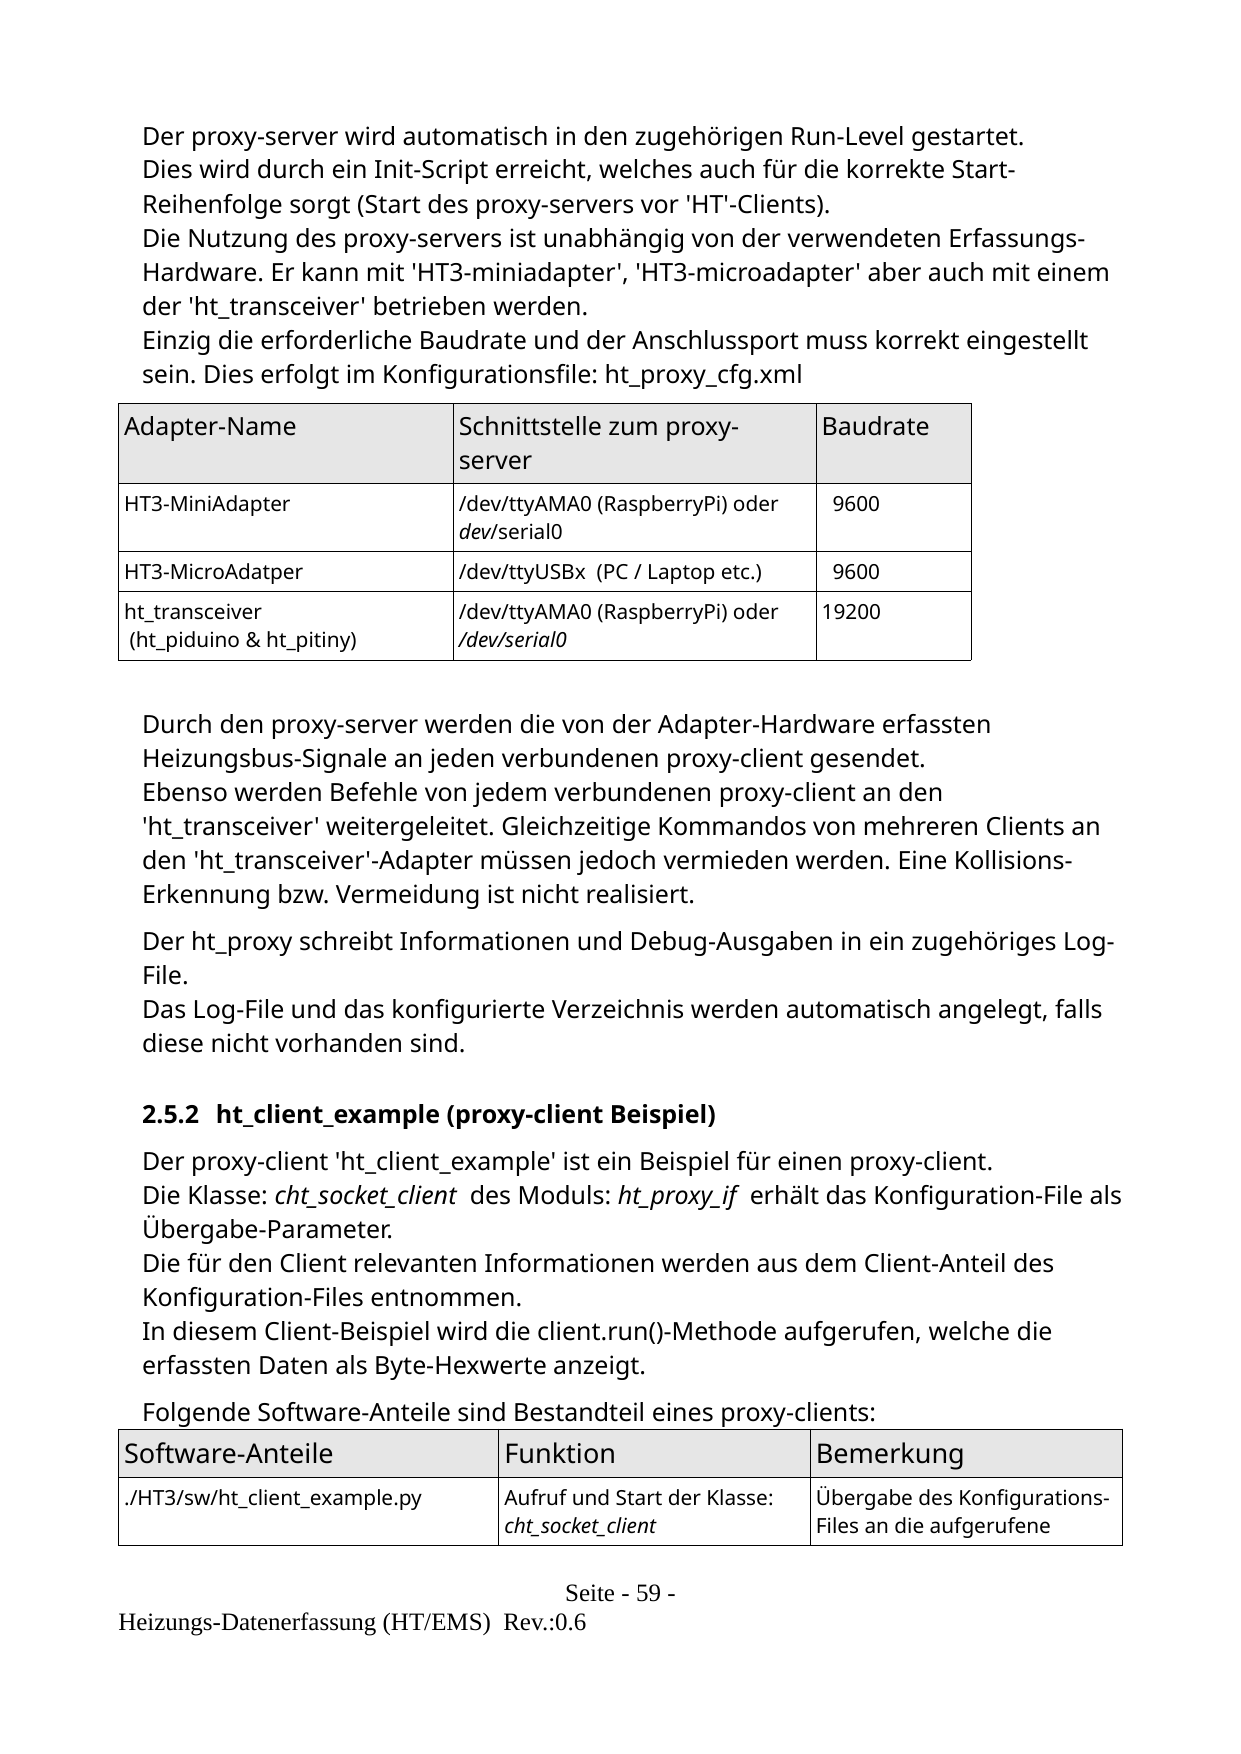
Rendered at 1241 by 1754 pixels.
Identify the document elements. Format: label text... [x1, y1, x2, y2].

subtitle ht_client_example (proxy-client Beispiel) [142, 1097, 1122, 1131]
text Der proxy-client 'ht_client_example' ist ein Beispiel für einen proxy-client. Die Klasse: cht_socket_client des Moduls: ht_proxy_if erhält das Konfiguration-File als Übergabe-Parameter. Die für den Client relevanten Informationen werden aus dem Client-Anteil des Konfiguration-Files entnommen. In diesem Client-Beispiel wird die client.run()-Methode aufgerufen, welche die erfassten Daten als Byte-Hexwerte anzeigt. [142, 1143, 1122, 1382]
text Durch den proxy-server werden die von der Adapter-Hardware erfassten Heizungsbus-Signale an jeden verbundenen proxy-client gesendet. Ebenso werden Befehle von jedem verbundenen proxy-client an den 'ht_transceiver' weitergeleitet. Gleichzeitige Kommandos von mehreren Clients an den 'ht_transceiver'-Adapter müssen jedoch vermieden werden. Eine Kollisions-Erkennung bzw. Vermeidung ist nicht realisiert. [142, 706, 1122, 911]
table_cell Übergabe des Konfigurations-Files an die aufgerufene [811, 1478, 1122, 1545]
table_header Software-Anteile [119, 1430, 498, 1477]
text Folgende Software-Anteile sind Bestandteil eines proxy-clients: [142, 1394, 1122, 1428]
table_header Baudrate [817, 404, 971, 483]
table_header Funktion [499, 1430, 810, 1477]
table_cell ./HT3/sw/ht_client_example.py [119, 1478, 498, 1545]
table_cell /dev/ttyAMA0 (RaspberryPi) oder dev/serial0 [454, 484, 816, 551]
table_cell Aufruf und Start der Klasse: cht_socket_client [499, 1478, 810, 1545]
table_cell ht_transceiver (ht_piduino & ht_pitiny) [119, 592, 453, 660]
table_header Adapter-Name [119, 404, 453, 483]
table_cell 19200 [817, 592, 971, 660]
table_cell /dev/ttyUSBx (PC / Laptop etc.) [454, 552, 816, 591]
table_header Schnittstelle zum proxy-server [454, 404, 816, 483]
table_cell /dev/ttyAMA0 (RaspberryPi) oder /dev/serial0 [454, 592, 816, 660]
table_header Bemerkung [811, 1430, 1122, 1477]
table_cell 9600 [817, 484, 971, 551]
table_cell 9600 [817, 552, 971, 591]
text Der ht_proxy schreibt Informationen und Debug-Ausgaben in ein zugehöriges Log-File. Das Log-File und das konfigurierte Verzeichnis werden automatisch angelegt, falls diese nicht vorhanden sind. [142, 923, 1122, 1059]
table_cell HT3-MiniAdapter [119, 484, 453, 551]
text Der proxy-server wird automatisch in den zugehörigen Run-Level gestartet. Dies wird durch ein Init-Script erreicht, welches auch für die korrekte Start-Reihenfolge sorgt (Start des proxy-servers vor 'HT'-Clients). Die Nutzung des proxy-servers ist unabhängig von der verwendeten Erfassungs-Hardware. Er kann mit 'HT3-miniadapter', 'HT3-microadapter' aber auch mit einem der 'ht_transceiver' betrieben werden. Einzig die erforderliche Baudrate und der Anschlussport muss korrekt eingestellt sein. Dies erfolgt im Konfigurationsfile: ht_proxy_cfg.xml [142, 118, 1122, 391]
table_cell HT3-MicroAdatper [119, 552, 453, 591]
